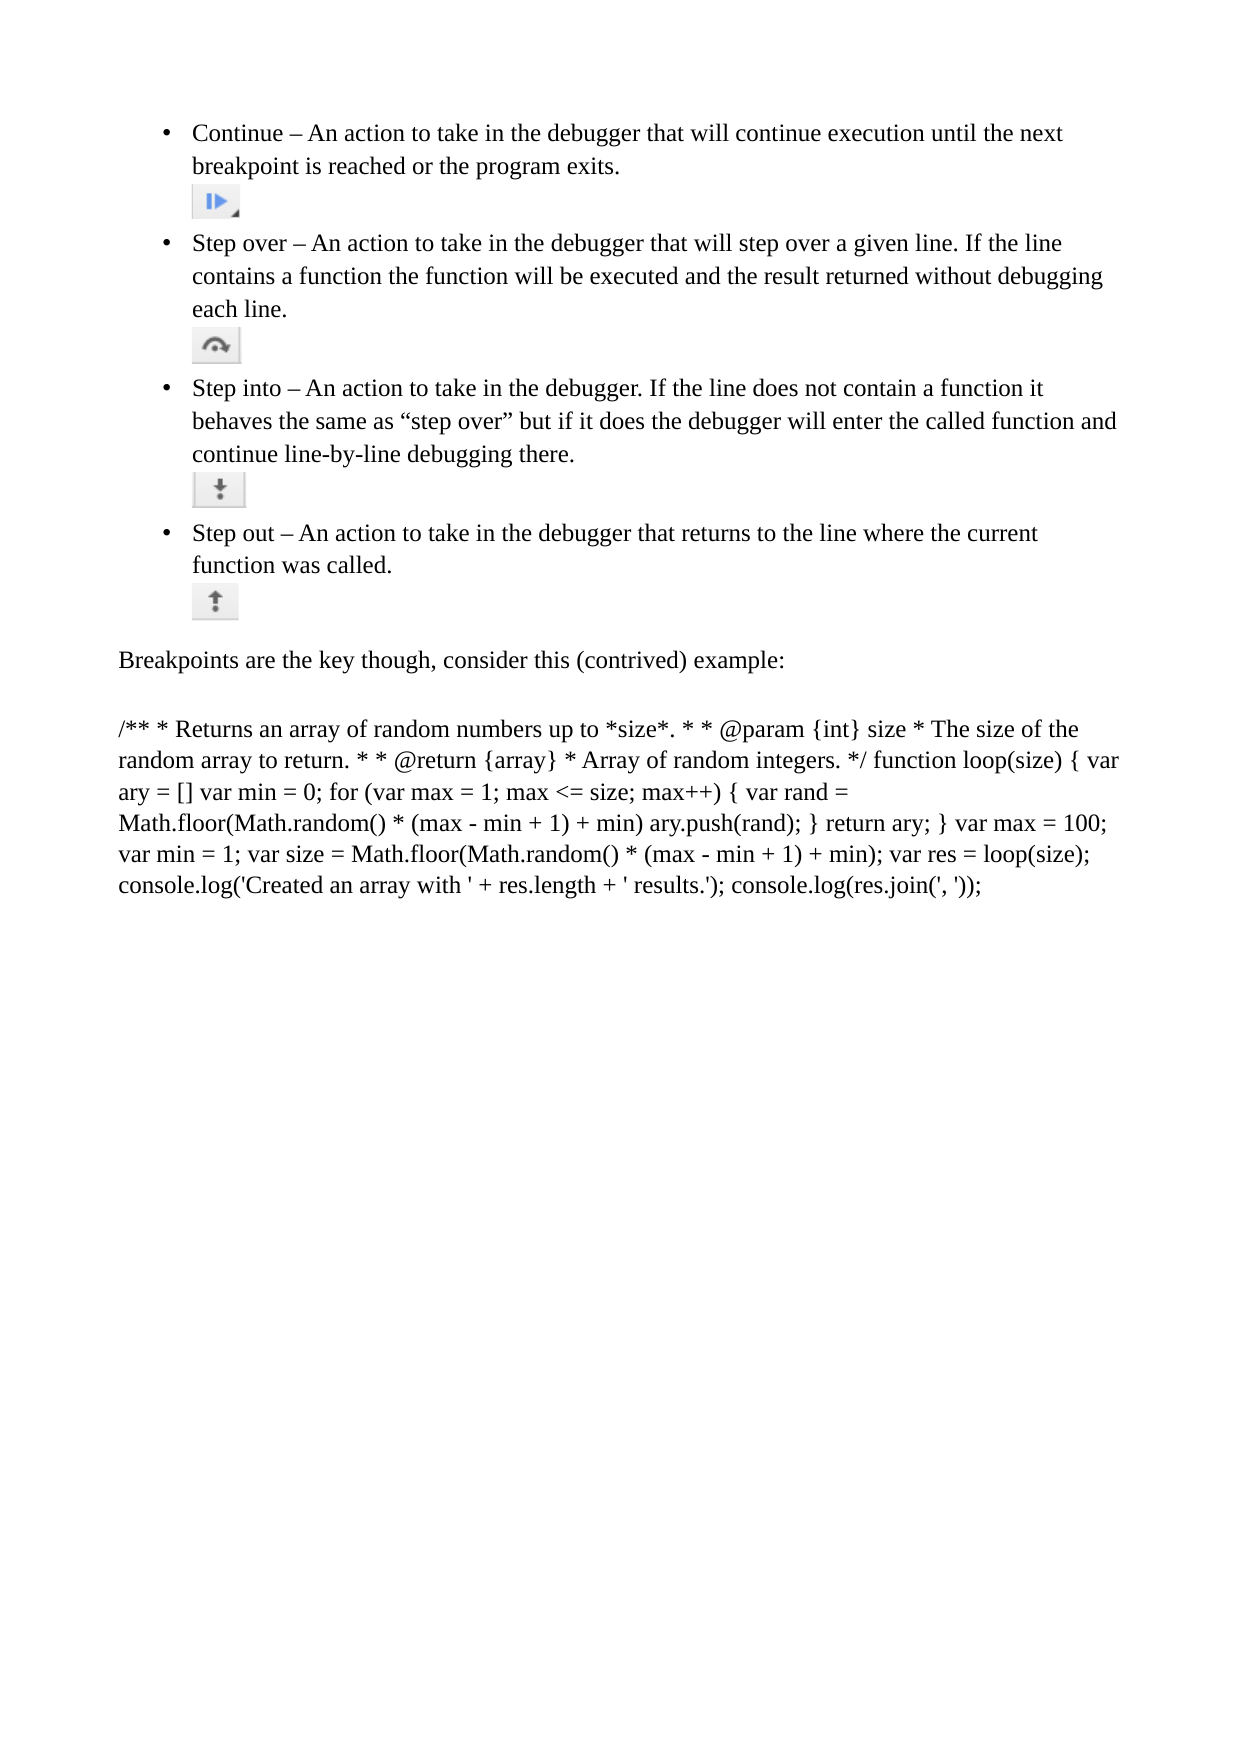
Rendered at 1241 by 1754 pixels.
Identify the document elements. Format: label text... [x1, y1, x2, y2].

picture [191, 327, 242, 364]
picture [191, 583, 239, 622]
text /** * Returns an array of random numbers up to *size*. * * @param {int} size * The size of the random array to return. * * @return {array} * Array of random integers. */ function loop(size) { var ary = [] var min = 0; for (var max = 1; max <= size; max++) { var rand = Math.floor(Math.random() * (max - min + 1) + min) ary.push(rand); } return ary; } var max = 100; var min = 1; var size = Math.floor(Math.random() * (max - min + 1) + min); var res = loop(size); console.log('Created an array with ' + res.length + ' results.'); console.log(res.join(', ')); [118, 712, 1122, 899]
list Step over – An action to take in the debugger that will step over a given line. If the line contains a function the function will be executed and the result returned without debugging each line. [162, 228, 1122, 369]
text Breakpoints are the key though, consider this (contrived) example: [118, 645, 1122, 674]
list Step into – An action to take in the debugger. If the line does not contain a function it behaves the same as “step over” but if it does the debugger will enter the called function and continue line-by-line debugging there. [162, 373, 1122, 513]
picture [191, 472, 247, 508]
list Step out – An action to take in the debugger that returns to the line where the current function was called. [162, 518, 1122, 627]
picture [191, 184, 241, 219]
list Continue – An action to take in the debugger that will continue execution until the next breakpoint is reached or the program exits. [162, 118, 1122, 224]
